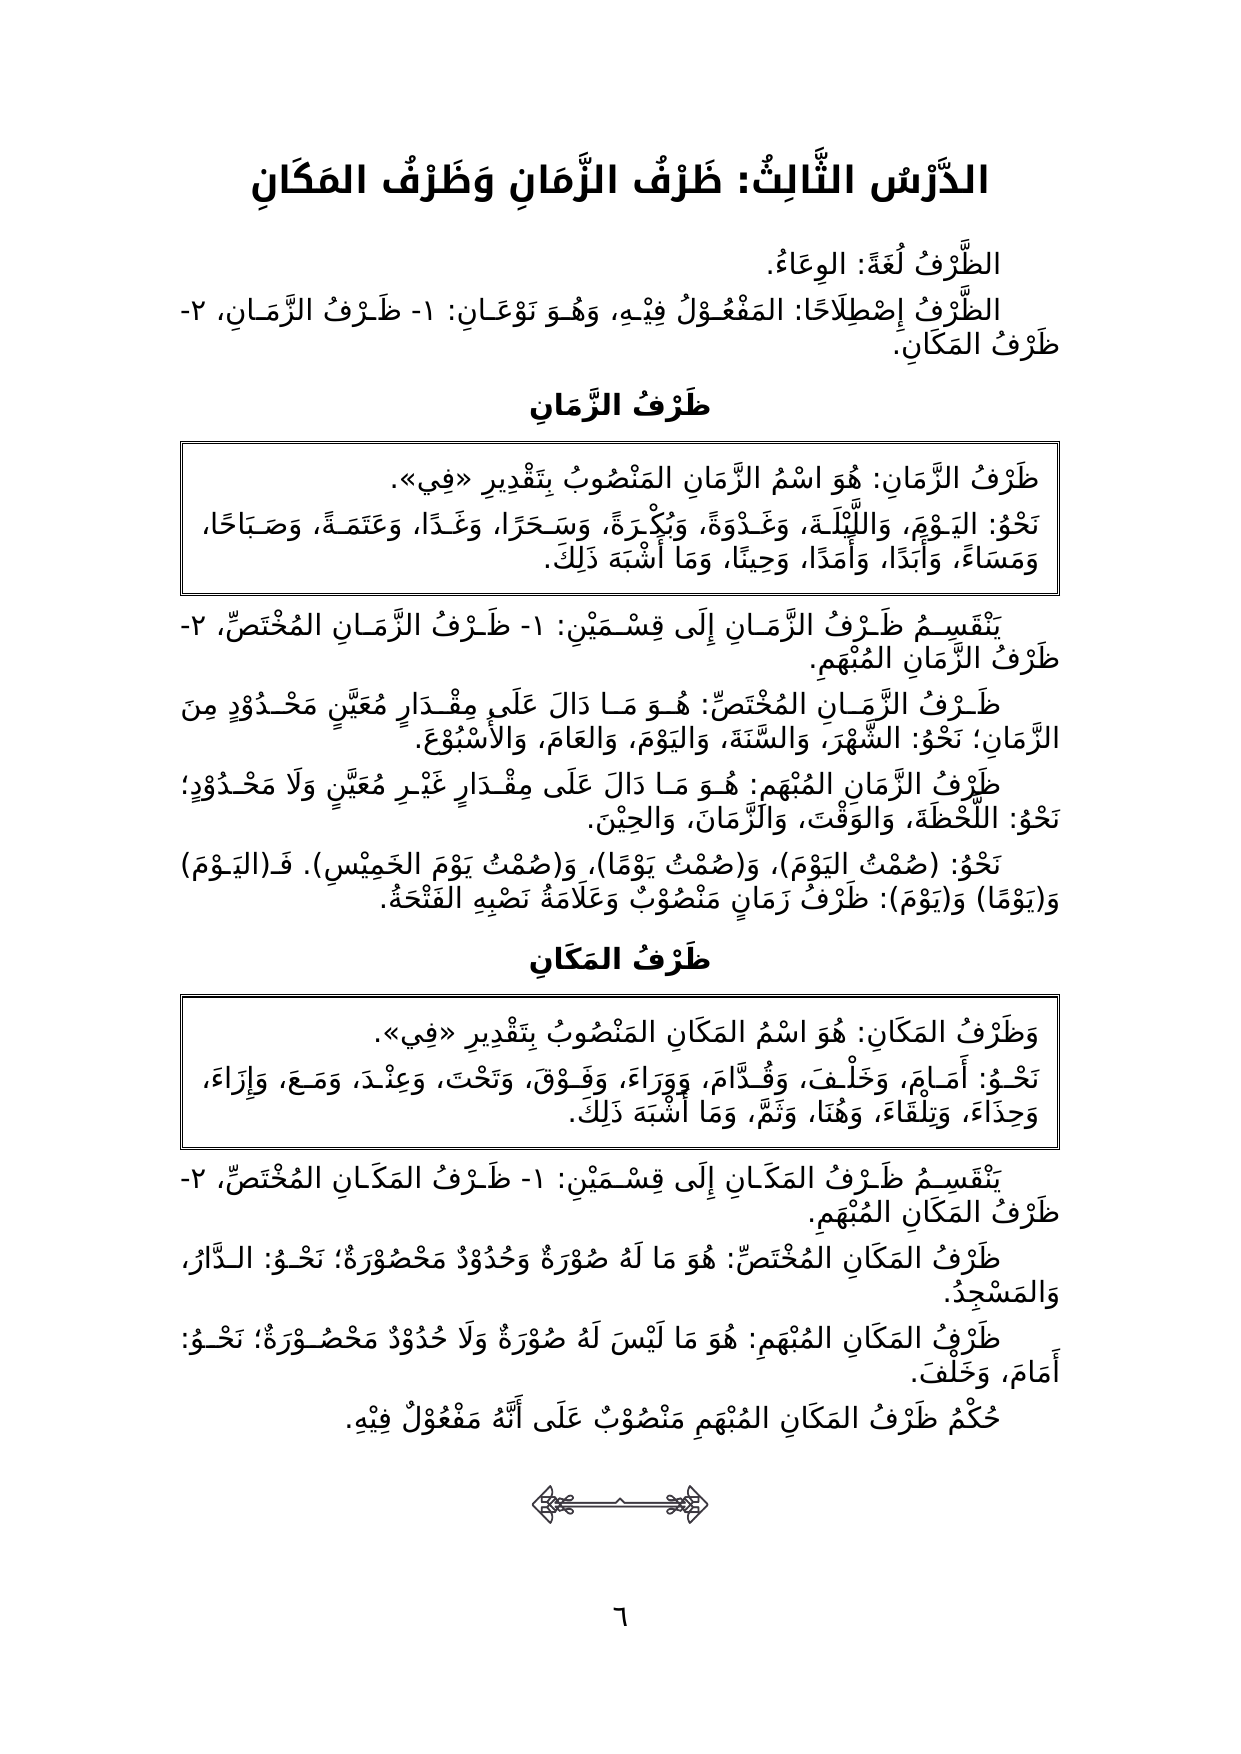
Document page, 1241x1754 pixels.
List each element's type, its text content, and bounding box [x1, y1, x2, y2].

text يَنْقَسِمُ ظَرْفُ المَكَانِ إِلَى قِسْمَيْنِ: ١- ظَرْفُ المَكَانِ المُخْتَصِّ، ٢- ظَرْفُ المَكَانِ المُبْهَمِ. [180, 1162, 1060, 1229]
subtitle ظَرْفُ المَكَانِ [180, 942, 1060, 976]
text يَنْقَسِمُ ظَرْفُ الزَّمَانِ إِلَى قِسْمَيْنِ: ١- ظَرْفُ الزَّمَانِ المُخْتَصِّ، ٢- ظَرْفُ الزَّمَانِ المُبْهَمِ. [180, 608, 1060, 676]
text وَظَرْفُ المَكَانِ: هُوَ اسْمُ المَكَانِ المَنْصُوبُ بِتَقْدِيرِ «فِي». [183, 998, 1057, 1040]
text نَحْوُ: أَمَامَ، وَخَلْفَ، وَقُدَّامَ، وَوَرَاءَ، وَفَوْقَ، وَتَحْتَ، وَعِنْدَ، وَمَعَ، وَإِزَاءَ، وَحِذَاءَ، وَتِلْقَاءَ، وَهُنَا، وَثَمَّ، وَمَا أَشْبَهَ ذَلِكَ. [183, 1040, 1057, 1147]
picture [531, 1485, 709, 1524]
text الظَّرْفُ إِصْطِلَاحًا: المَفْعُوْلُ فِيْهِ، وَهُوَ نَوْعَانِ: ١- ظَرْفُ الزَّمَانِ، ٢- ظَرْفُ المَكَانِ. [180, 293, 1060, 361]
text الظَّرْفُ لُغَةً: الوِعَاءُ. [180, 248, 1060, 282]
text ظَرْفُ الزَّمَانِ: هُوَ اسْمُ الزَّمَانِ المَنْصُوبُ بِتَقْدِيرِ «فِي». [183, 444, 1057, 486]
text ظَرْفُ الزَّمَانِ المُخْتَصِّ: هُوَ مَا دَالَ عَلَى مِقْدَارٍ مُعَيَّنٍ مَحْدُوْدٍ مِنَ الزَّمَانِ؛ نَحْوُ: الشَّهْرَ، وَالسَّنَةَ، وَاليَوْمَ، وَالعَامَ، وَالأُسْبُوْعَ. [180, 688, 1060, 756]
subtitle ظَرْفُ الزَّمَانِ [180, 388, 1060, 422]
text ظَرْفُ المَكَانِ المُخْتَصِّ: هُوَ مَا لَهُ صُوْرَةٌ وَحُدُوْدٌ مَحْصُوْرَةٌ؛ نَحْوُ: الدَّارُ، وَالمَسْجِدُ. [180, 1241, 1060, 1309]
subtitle الدَّرْسُ الثَّالِثُ: ظَرْفُ الزَّمَانِ وَظَرْفُ المَكَانِ [180, 146, 1060, 217]
text نَحْوُ: اليَوْمَ، وَاللَّيْلَةَ، وَغَدْوَةً، وَبُكْرَةً، وَسَحَرًا، وَغَدًا، وَعَتَمَةً، وَصَبَاحًا، وَمَسَاءً، وَأَبَدًا، وَأَمَدًا، وَحِينًا، وَمَا أَشْبَهَ ذَلِكَ. [183, 486, 1057, 593]
text ظَرْفُ الزَّمَانِ المُبْهَمِ: هُوَ مَا دَالَ عَلَى مِقْدَارٍ غَيْرِ مُعَيَّنٍ وَلَا مَحْدُوْدٍ؛ نَحْوُ: اللَّحْظَةَ، وَالوَقْتَ، وَالزَّمَانَ، وَالحِيْنَ. [180, 767, 1060, 835]
text ظَرْفُ المَكَانِ المُبْهَمِ: هُوَ مَا لَيْسَ لَهُ صُوْرَةٌ وَلَا حُدُوْدٌ مَحْصُوْرَةٌ؛ نَحْوُ: أَمَامَ، وَخَلْفَ. [180, 1321, 1060, 1389]
text نَحْوُ: (صُمْتُ اليَوْمَ)، وَ(صُمْتُ يَوْمًا)، وَ(صُمْتُ يَوْمَ الخَمِيْسِ). فَـ(اليَوْمَ) وَ(يَوْمًا) وَ(يَوْمَ): ظَرْفُ زَمَانٍ مَنْصُوْبٌ وَعَلَامَةُ نَصْبِهِ الفَتْحَةُ. [180, 847, 1060, 915]
text حُكْمُ ظَرْفُ المَكَانِ المُبْهَمِ مَنْصُوْبٌ عَلَى أَنَّهُ مَفْعُوْلٌ فِيْهِ. [180, 1401, 1060, 1435]
